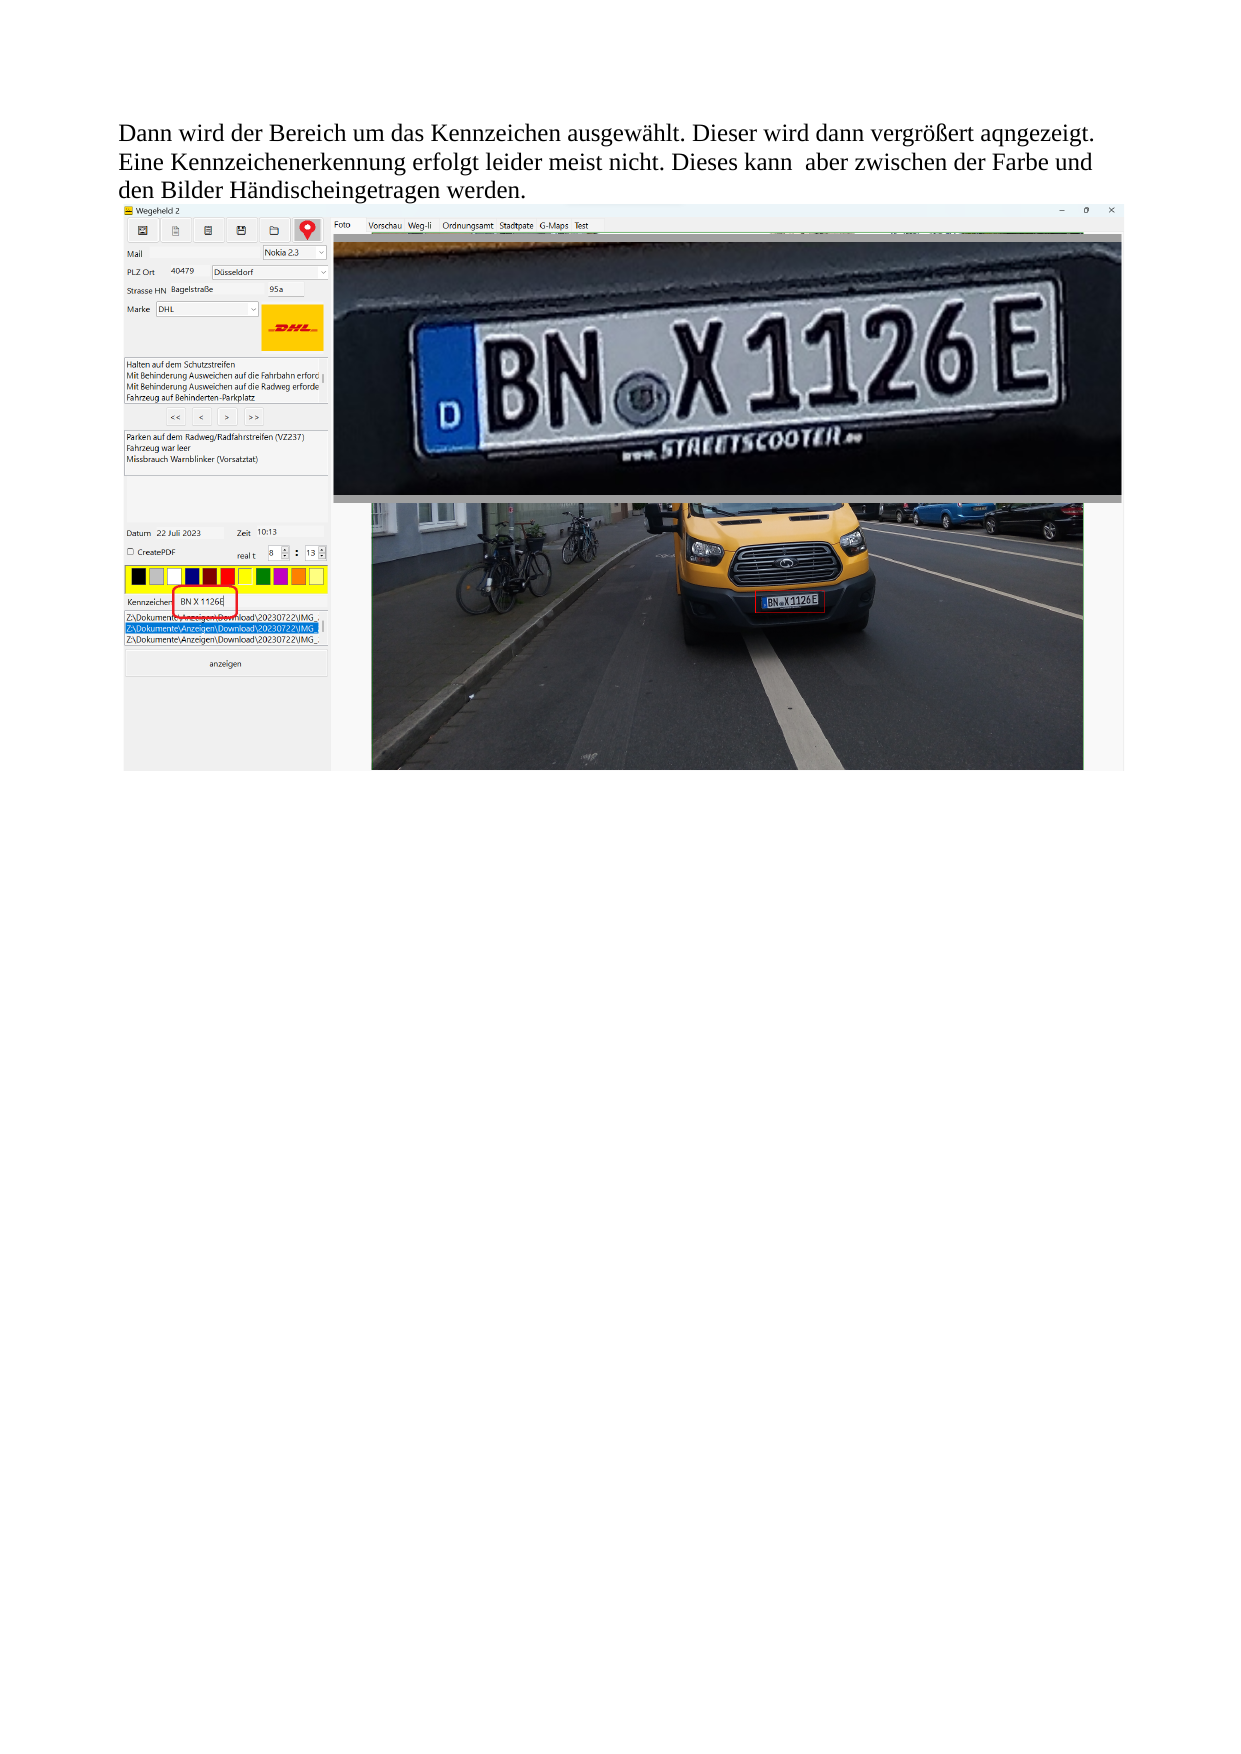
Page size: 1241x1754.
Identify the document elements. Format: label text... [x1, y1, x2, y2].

text Dann wird der Bereich um das Kennzeichen ausgewählt. Dieser wird dann vergrößert aqngezeigt. Eine Kennzeichenerkennung erfolgt leider meist nicht. Dieses kann aber zwischen der Farbe und den Bilder Händischeingetragen werden. [118, 118, 1122, 204]
